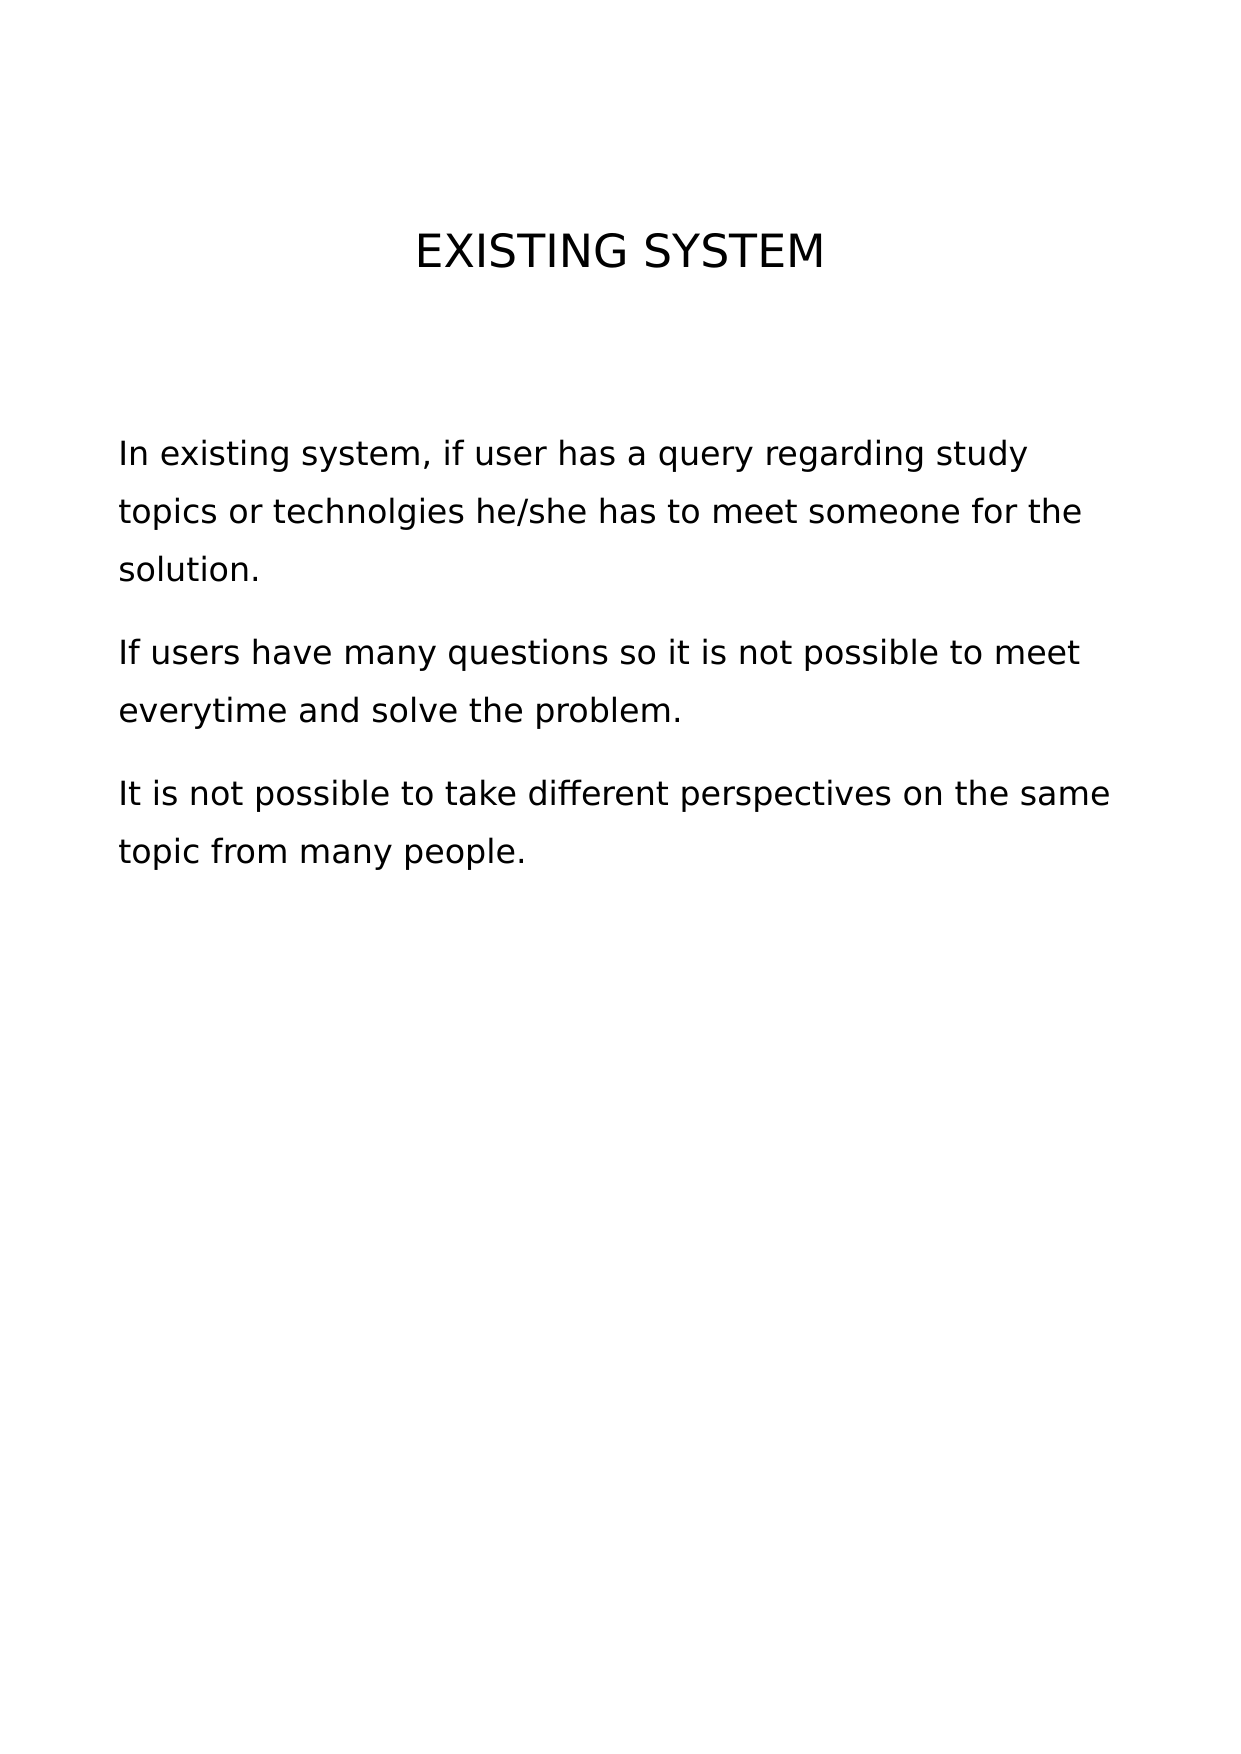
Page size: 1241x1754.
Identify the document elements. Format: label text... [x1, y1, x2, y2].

text EXISTING SYSTEM [118, 225, 1122, 279]
text In existing system, if user has a query regarding study topics or technolgies he/she has to meet someone for the solution. [118, 434, 1122, 589]
text If users have many questions so it is not possible to meet everytime and solve the problem. [118, 633, 1122, 731]
text It is not possible to take different perspectives on the same topic from many people. [118, 774, 1122, 871]
